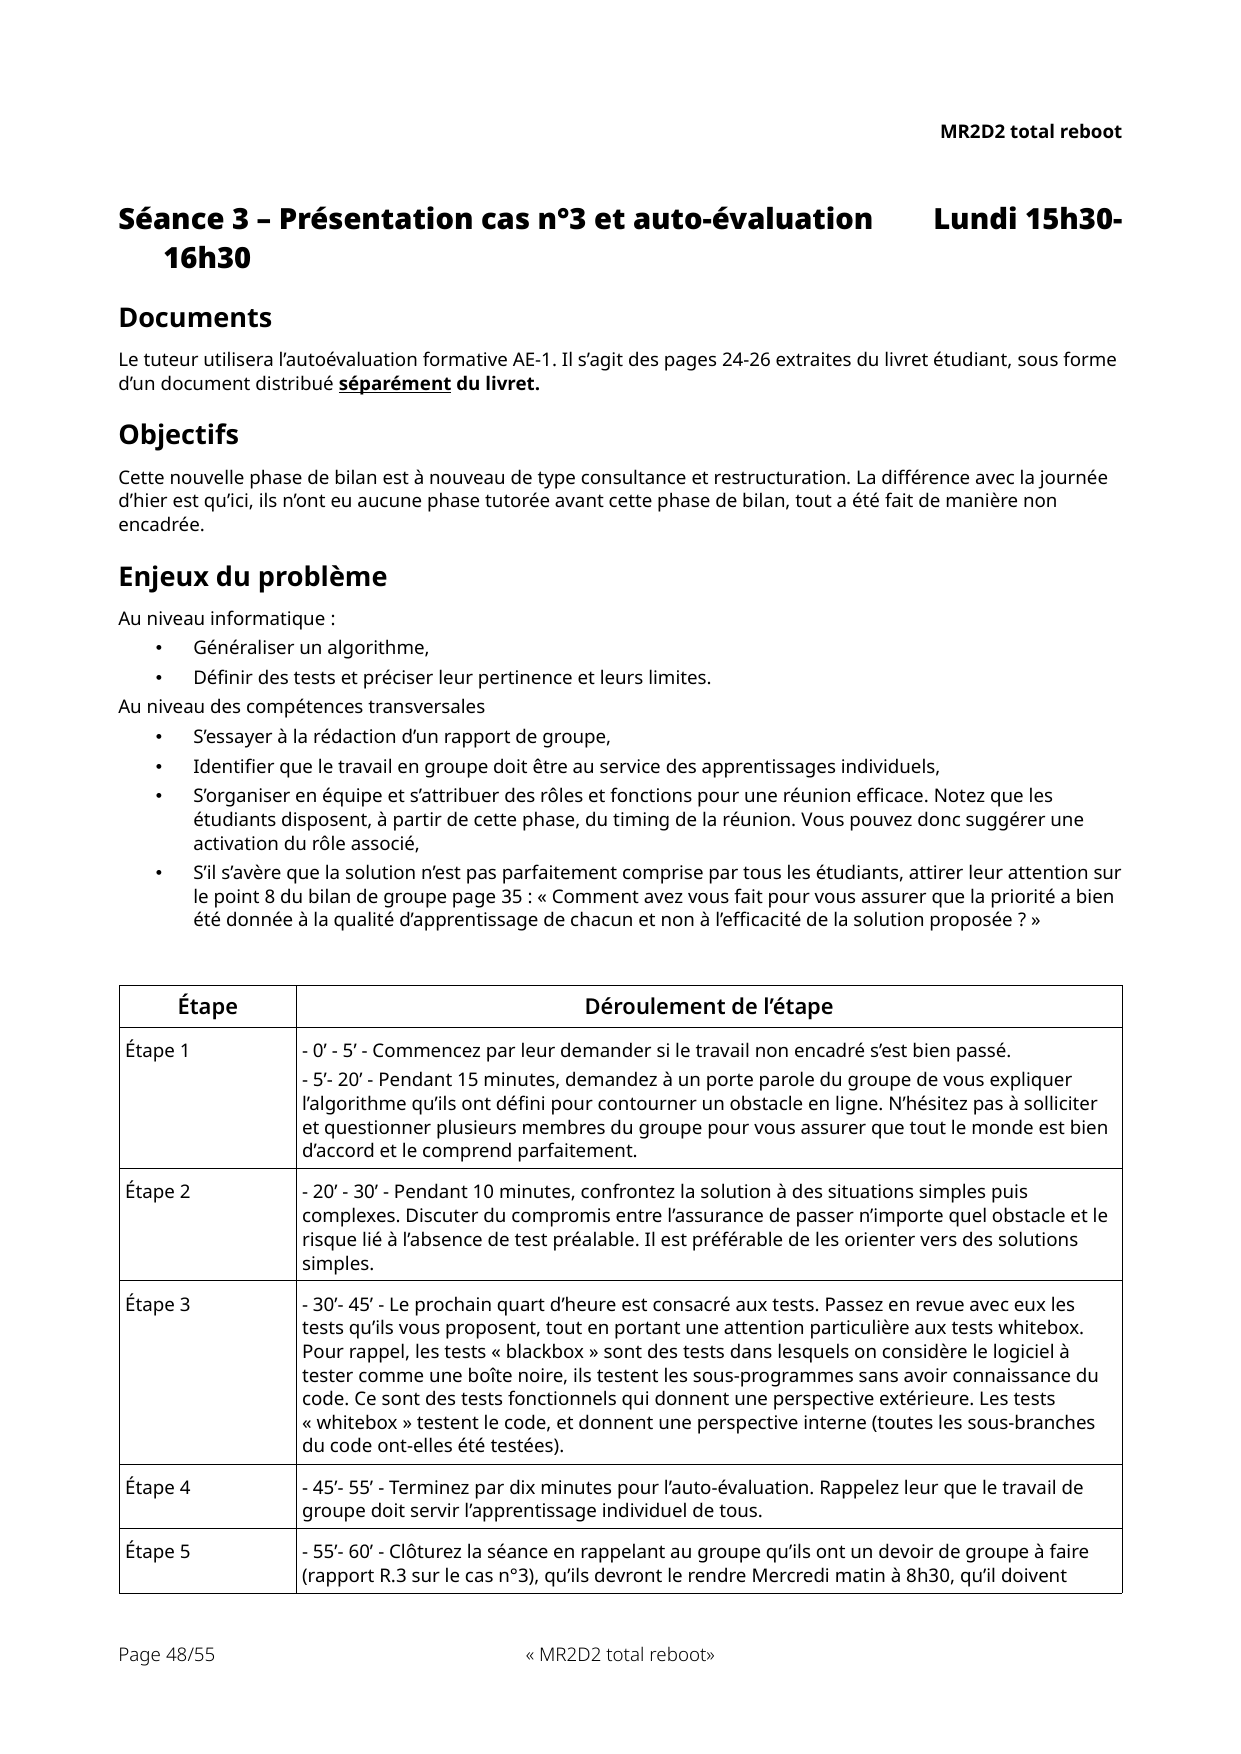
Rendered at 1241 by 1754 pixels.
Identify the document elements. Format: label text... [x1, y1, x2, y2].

table_cell Étape 3 [120, 1281, 296, 1463]
text Cette nouvelle phase de bilan est à nouveau de type consultance et restructuration. La différence avec la journée d’hier est qu’ici, ils n’ont eu aucune phase tutorée avant cette phase de bilan, tout a été fait de manière non encadrée. [118, 465, 1122, 536]
text Au niveau informatique : [118, 606, 1122, 630]
table_cell Étape 4 [120, 1465, 296, 1528]
table_cell - 55’- 60’ - Clôturez la séance en rappelant au groupe qu’ils ont un devoir de groupe à faire (rapport R.3 sur le cas n°3), qu’ils devront le rendre Mercredi matin à 8h30, qu’il doivent mettre à jour le kit de travail d’équipe page 32, et individuellement puis collectivement, remplir le page bilan du travail de groupe page 34 . [297, 1529, 1122, 1593]
table_cell - 0’ - 5’ - Commencez par leur demander si le travail non encadré s’est bien passé. - 5’- 20’ - Pendant 15 minutes, demandez à un porte parole du groupe de vous expliquer l’algorithme qu’ils ont défini pour contourner un obstacle en ligne. N’hésitez pas à solliciter et questionner plusieurs membres du groupe pour vous assurer que tout le monde est bien d’accord et le comprend parfaitement. [297, 1028, 1122, 1168]
table_header Déroulement de l’étape [297, 986, 1122, 1027]
subtitle Objectifs [118, 416, 1122, 453]
table_cell Étape 2 [120, 1169, 296, 1280]
table_cell - 45’- 55’ - Terminez par dix minutes pour l’auto-évaluation. Rappelez leur que le travail de groupe doit servir l’apprentissage individuel de tous. [297, 1465, 1122, 1528]
list S’il s’avère que la solution n’est pas parfaitement comprise par tous les étudiants, attirer leur attention sur le point 8 du bilan de groupe page 34 : « Comment avez vous fait pour vous assurer que la priorité a bien été donnée à la qualité d’apprentissage de chacun et non à l’efficacité de la solution proposée ? » [156, 861, 1122, 932]
table_cell Étape 1 [120, 1028, 296, 1168]
table_cell Étape 5 [120, 1529, 296, 1593]
list S’essayer à la rédaction d’un rapport de groupe, [156, 725, 1122, 748]
list Identifier que le travail en groupe doit être au service des apprentissages individuels, [156, 754, 1122, 778]
subtitle Séance 3 – Présentation cas n°3 et auto-évaluation Lundi 15h30-16h30 [118, 198, 1122, 277]
list Définir des tests et préciser leur pertinence et leurs limites. [156, 666, 1122, 689]
table_header Étape [120, 986, 296, 1027]
table_cell - 20’ - 30’ - Pendant 10 minutes, confrontez la solution à des situations simples puis complexes. Discuter du compromis entre l’assurance de passer n’importe quel obstacle et le risque lié à l’absence de test préalable. Il est préférable de les orienter vers des solutions simples. [297, 1169, 1122, 1280]
subtitle Documents [118, 298, 1122, 335]
list S’organiser en équipe et s’attribuer des rôles et fonctions pour une réunion efficace. Notez que les étudiants disposent, à partir de cette phase, du timing de la réunion. Vous pouvez donc suggérer une activation du rôle associé, [156, 784, 1122, 855]
text Au niveau des compétences transversales [118, 695, 1122, 719]
table_cell - 30’- 45’ - Le prochain quart d’heure est consacré aux tests. Passez en revue avec eux les tests qu’ils vous proposent, tout en portant une attention particulière aux tests whitebox. Pour rappel, les tests « blackbox » sont des tests dans lesquels on considère le logiciel à tester comme une boîte noire, ils testent les sous-programmes sans avoir connaissance du code. Ce sont des tests fonctionnels qui donnent une perspective extérieure. Les tests « whitebox » testent le code, et donnent une perspective interne (toutes les sous-branches du code ont-elles été testées). [297, 1281, 1122, 1463]
text Le tuteur utilisera l’autoévaluation formative AE-1. Il s’agit des pages 24-26 extraites du livret étudiant, sous forme d’un document distribué séparément du livret. [118, 348, 1122, 395]
list Généraliser un algorithme, [156, 636, 1122, 659]
subtitle Enjeux du problème [118, 557, 1122, 594]
